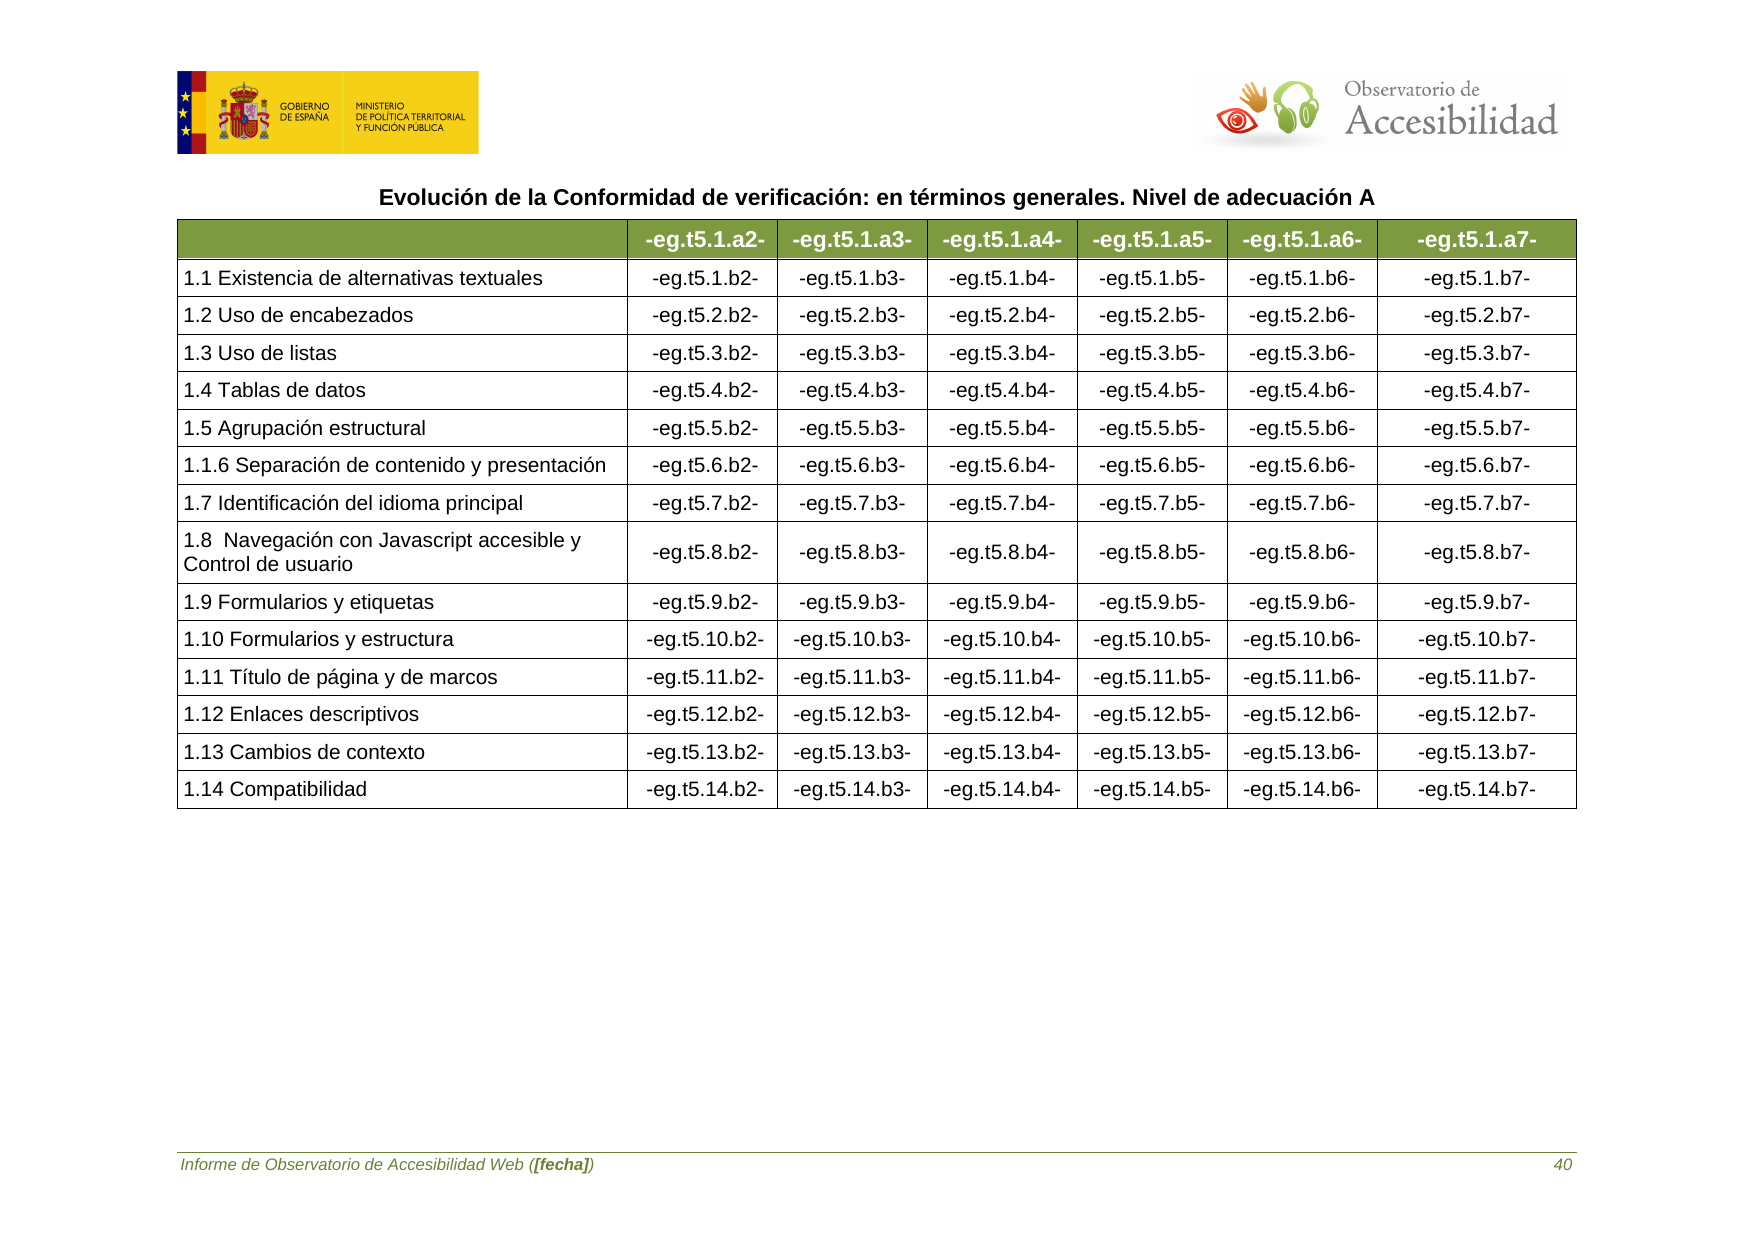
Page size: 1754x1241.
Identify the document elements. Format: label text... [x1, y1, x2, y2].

table_cell -eg.t5.14.b6- [1228, 771, 1377, 807]
table_cell -eg.t5.6.b7- [1378, 447, 1576, 483]
table_cell -eg.t5.1.b7- [1378, 260, 1576, 296]
table_cell -eg.t5.10.b3- [778, 621, 927, 657]
table_cell -eg.t5.3.b6- [1228, 335, 1377, 371]
table_cell -eg.t5.12.b3- [778, 696, 927, 732]
table_cell -eg.t5.3.b5- [1078, 335, 1227, 371]
table_cell -eg.t5.12.b6- [1228, 696, 1377, 732]
table_cell -eg.t5.9.b7- [1378, 584, 1576, 620]
table_cell 1.9 Formularios y etiquetas [178, 584, 627, 620]
table_cell -eg.t5.2.b7- [1378, 297, 1576, 333]
table_cell -eg.t5.9.b6- [1228, 584, 1377, 620]
table_cell 1.10 Formularios y estructura [178, 621, 627, 657]
table_cell -eg.t5.5.b4- [928, 410, 1077, 446]
table_cell -eg.t5.2.b3- [778, 297, 927, 333]
table_cell -eg.t5.8.b5- [1078, 522, 1227, 582]
table_cell 1.2 Uso de encabezados [178, 297, 627, 333]
picture [1196, 72, 1572, 154]
table_cell -eg.t5.3.b2- [628, 335, 777, 371]
table_header -eg.t5.1.a6- [1228, 220, 1377, 258]
table_cell -eg.t5.8.b2- [628, 522, 777, 582]
table_cell -eg.t5.10.b4- [928, 621, 1077, 657]
table_cell 1.14 Compatibilidad [178, 771, 627, 807]
table_cell -eg.t5.10.b7- [1378, 621, 1576, 657]
table_cell -eg.t5.4.b7- [1378, 372, 1576, 408]
table_cell -eg.t5.1.b2- [628, 260, 777, 296]
table_cell 1.1.6 Separación de contenido y presentación [178, 447, 627, 483]
table_cell -eg.t5.3.b7- [1378, 335, 1576, 371]
table_cell -eg.t5.13.b7- [1378, 734, 1576, 770]
table_cell 1.7 Identificación del idioma principal [178, 485, 627, 521]
table_cell -eg.t5.14.b4- [928, 771, 1077, 807]
table_cell -eg.t5.8.b6- [1228, 522, 1377, 582]
table_cell -eg.t5.8.b7- [1378, 522, 1576, 582]
table_cell -eg.t5.4.b3- [778, 372, 927, 408]
table_cell -eg.t5.5.b5- [1078, 410, 1227, 446]
table_cell -eg.t5.11.b6- [1228, 659, 1377, 695]
table_cell 1.11 Título de página y de marcos [178, 659, 627, 695]
table_cell -eg.t5.9.b5- [1078, 584, 1227, 620]
table_cell -eg.t5.9.b4- [928, 584, 1077, 620]
table_cell -eg.t5.7.b2- [628, 485, 777, 521]
table_cell -eg.t5.2.b2- [628, 297, 777, 333]
table_cell -eg.t5.1.b4- [928, 260, 1077, 296]
table_cell 1.3 Uso de listas [178, 335, 627, 371]
table_cell -eg.t5.9.b3- [778, 584, 927, 620]
table_cell 1.5 Agrupación estructural [178, 410, 627, 446]
table_cell -eg.t5.11.b5- [1078, 659, 1227, 695]
table_cell -eg.t5.14.b2- [628, 771, 777, 807]
table_header -eg.t5.1.a4- [928, 220, 1077, 258]
table_cell -eg.t5.5.b6- [1228, 410, 1377, 446]
table_cell -eg.t5.11.b3- [778, 659, 927, 695]
table_cell -eg.t5.5.b3- [778, 410, 927, 446]
table_cell -eg.t5.6.b5- [1078, 447, 1227, 483]
table_cell -eg.t5.5.b2- [628, 410, 777, 446]
table_cell -eg.t5.2.b4- [928, 297, 1077, 333]
table_cell -eg.t5.13.b2- [628, 734, 777, 770]
table_cell -eg.t5.12.b5- [1078, 696, 1227, 732]
table_cell -eg.t5.13.b3- [778, 734, 927, 770]
table_cell -eg.t5.7.b7- [1378, 485, 1576, 521]
table_cell -eg.t5.5.b7- [1378, 410, 1576, 446]
table_cell -eg.t5.13.b5- [1078, 734, 1227, 770]
table_cell -eg.t5.6.b6- [1228, 447, 1377, 483]
table_cell -eg.t5.10.b5- [1078, 621, 1227, 657]
table_cell -eg.t5.13.b6- [1228, 734, 1377, 770]
picture [177, 71, 479, 154]
table_cell -eg.t5.11.b7- [1378, 659, 1576, 695]
table_cell 1.13 Cambios de contexto [178, 734, 627, 770]
table_cell -eg.t5.1.b3- [778, 260, 927, 296]
table_cell -eg.t5.14.b5- [1078, 771, 1227, 807]
table_cell -eg.t5.8.b4- [928, 522, 1077, 582]
table_cell -eg.t5.1.b6- [1228, 260, 1377, 296]
table_cell -eg.t5.7.b5- [1078, 485, 1227, 521]
table_cell -eg.t5.4.b6- [1228, 372, 1377, 408]
table_cell -eg.t5.8.b3- [778, 522, 927, 582]
table_cell -eg.t5.6.b4- [928, 447, 1077, 483]
table_header [178, 220, 627, 258]
table_cell -eg.t5.4.b5- [1078, 372, 1227, 408]
table_cell -eg.t5.1.b5- [1078, 260, 1227, 296]
table_cell -eg.t5.7.b4- [928, 485, 1077, 521]
table_cell -eg.t5.12.b2- [628, 696, 777, 732]
table_cell -eg.t5.7.b3- [778, 485, 927, 521]
table_cell -eg.t5.3.b4- [928, 335, 1077, 371]
table_cell -eg.t5.6.b3- [778, 447, 927, 483]
table_cell -eg.t5.4.b4- [928, 372, 1077, 408]
table_cell -eg.t5.10.b6- [1228, 621, 1377, 657]
table_cell -eg.t5.7.b6- [1228, 485, 1377, 521]
table_cell 1.4 Tablas de datos [178, 372, 627, 408]
table_cell 1.1 Existencia de alternativas textuales [178, 260, 627, 296]
table_cell -eg.t5.11.b2- [628, 659, 777, 695]
table_cell -eg.t5.14.b3- [778, 771, 927, 807]
table_cell -eg.t5.12.b7- [1378, 696, 1576, 732]
table_cell -eg.t5.12.b4- [928, 696, 1077, 732]
table_cell -eg.t5.2.b5- [1078, 297, 1227, 333]
table_cell 1.12 Enlaces descriptivos [178, 696, 627, 732]
table_header -eg.t5.1.a3- [778, 220, 927, 258]
table_cell -eg.t5.13.b4- [928, 734, 1077, 770]
table_header -eg.t5.1.a5- [1078, 220, 1227, 258]
table_header -eg.t5.1.a2- [628, 220, 777, 258]
table_cell -eg.t5.3.b3- [778, 335, 927, 371]
table_cell -eg.t5.14.b7- [1378, 771, 1576, 807]
table_header -eg.t5.1.a7- [1378, 220, 1576, 258]
table_cell -eg.t5.2.b6- [1228, 297, 1377, 333]
table_cell -eg.t5.11.b4- [928, 659, 1077, 695]
table_cell -eg.t5.4.b2- [628, 372, 777, 408]
table_cell -eg.t5.6.b2- [628, 447, 777, 483]
table_cell -eg.t5.10.b2- [628, 621, 777, 657]
table_cell -eg.t5.9.b2- [628, 584, 777, 620]
table_cell 1.8 Navegación con Javascript accesible y Control de usuario [178, 522, 627, 582]
text Evolución de la Conformidad de verificación: en términos generales. Nivel de adecuación A [177, 184, 1577, 211]
